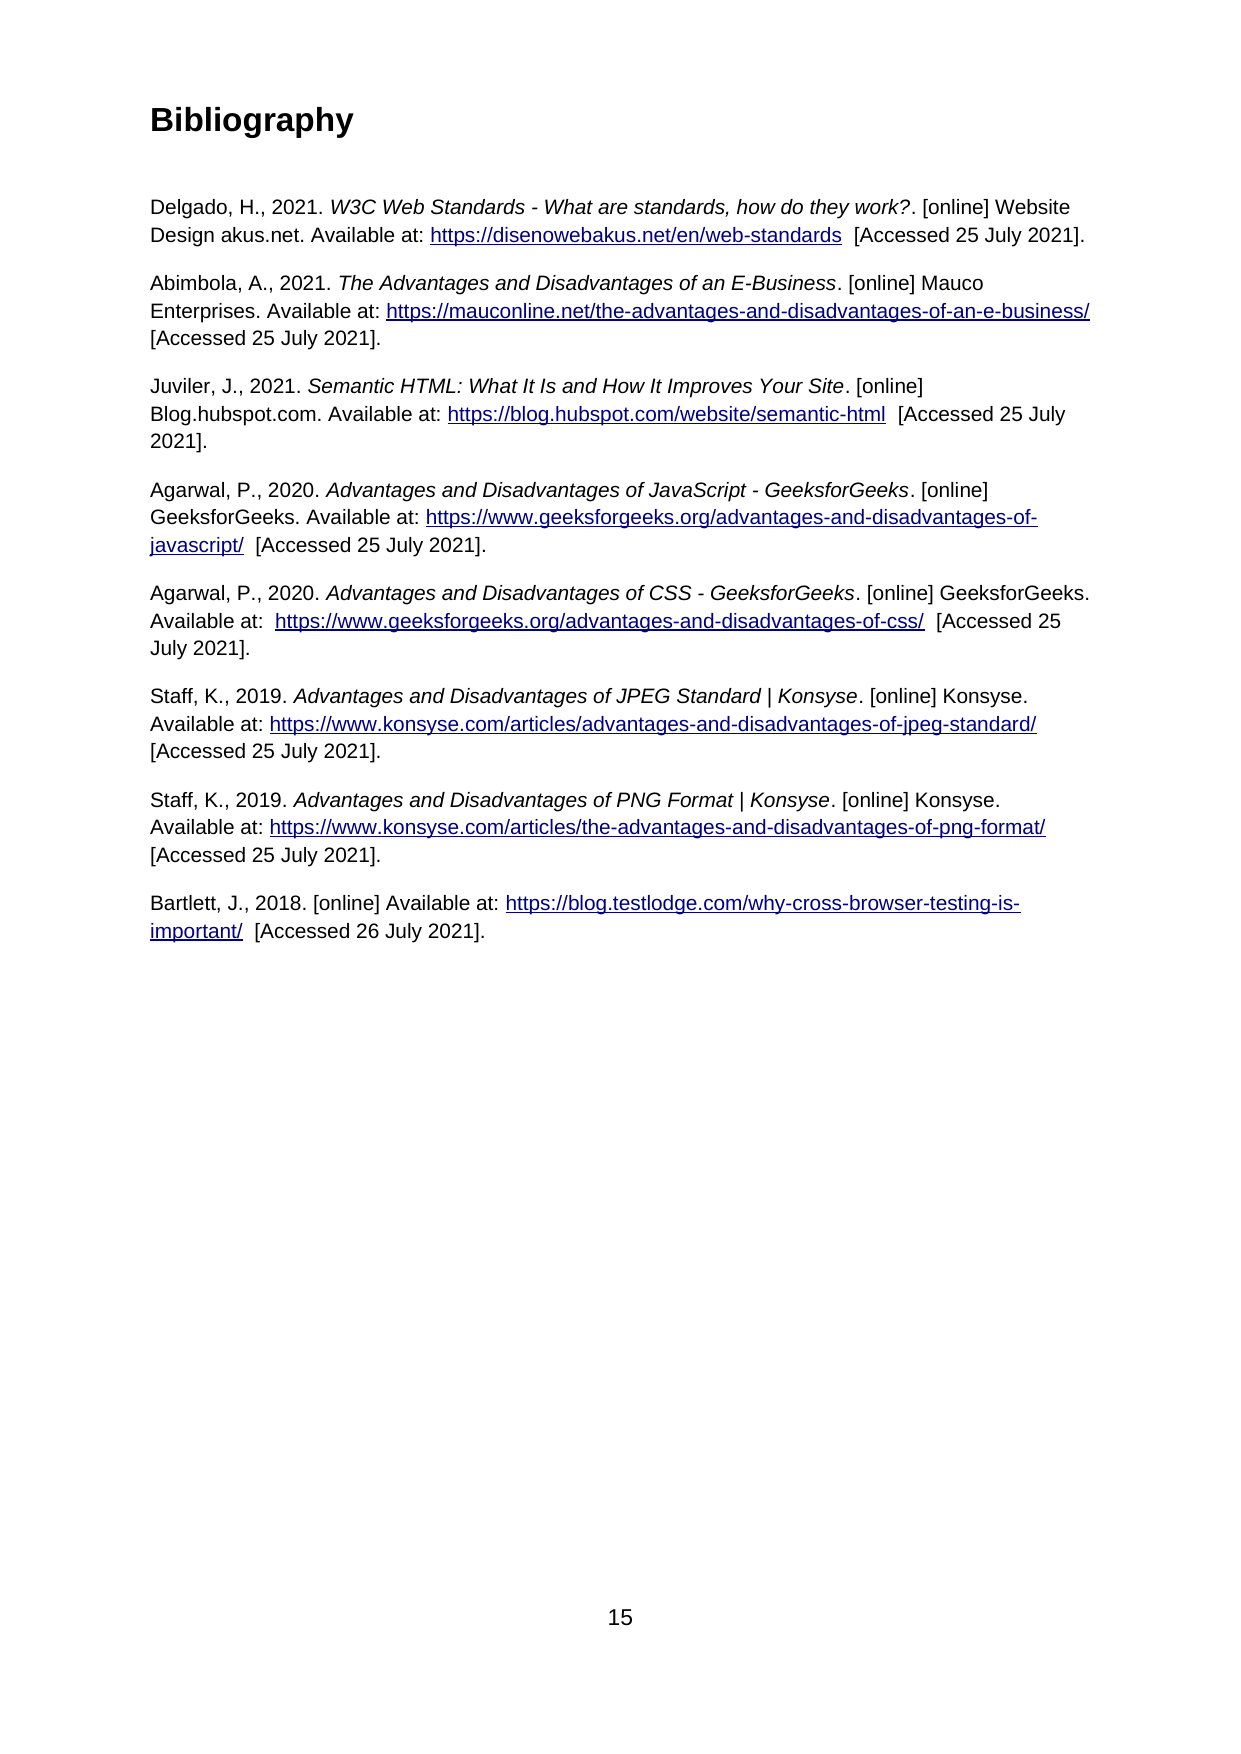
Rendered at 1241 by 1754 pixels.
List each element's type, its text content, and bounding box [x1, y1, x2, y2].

text Staff, K., 2019. Advantages and Disadvantages of JPEG Standard | Konsyse. [online] Konsyse. Available at: https://www.konsyse.com/articles/advantages-and-disadvantages-of-jpeg-standard/ [Accessed 25 July 2021]. [150, 684, 1090, 763]
text Abimbola, A., 2021. The Advantages and Disadvantages of an E-Business. [online] Mauco Enterprises. Available at: https://mauconline.net/the-advantages-and-disadvantages-of-an-e-business/ [Accessed 25 July 2021]. [150, 271, 1090, 350]
text Delgado, H., 2021. W3C Web Standards - What are standards, how do they work?. [online] Website Design akus.net. Available at: https://disenowebakus.net/en/web-standards [Accessed 25 July 2021]. [150, 195, 1090, 247]
text Agarwal, P., 2020. Advantages and Disadvantages of JavaScript - GeeksforGeeks. [online] GeeksforGeeks. Available at: https://www.geeksforgeeks.org/advantages-and-disadvantages-of-javascript/ [Accessed 25 July 2021]. [150, 478, 1090, 557]
text Juviler, J., 2021. Semantic HTML: What It Is and How It Improves Your Site. [online] Blog.hubspot.com. Available at: https://blog.hubspot.com/website/semantic-html [Accessed 25 July 2021]. [150, 374, 1090, 453]
text Agarwal, P., 2020. Advantages and Disadvantages of CSS - GeeksforGeeks. [online] GeeksforGeeks. Available at: https://www.geeksforgeeks.org/advantages-and-disadvantages-of-css/ [Accessed 25 July 2021]. [150, 581, 1090, 660]
subtitle Bibliography [150, 100, 1090, 138]
text Staff, K., 2019. Advantages and Disadvantages of PNG Format | Konsyse. [online] Konsyse. Available at: https://www.konsyse.com/articles/the-advantages-and-disadvantages-of-png-format/ [Accessed 25 July 2021]. [150, 788, 1090, 867]
text Bartlett, J., 2018. [online] Available at: https://blog.testlodge.com/why-cross-browser-testing-is-important/ [Accessed 26 July 2021]. [150, 891, 1090, 942]
